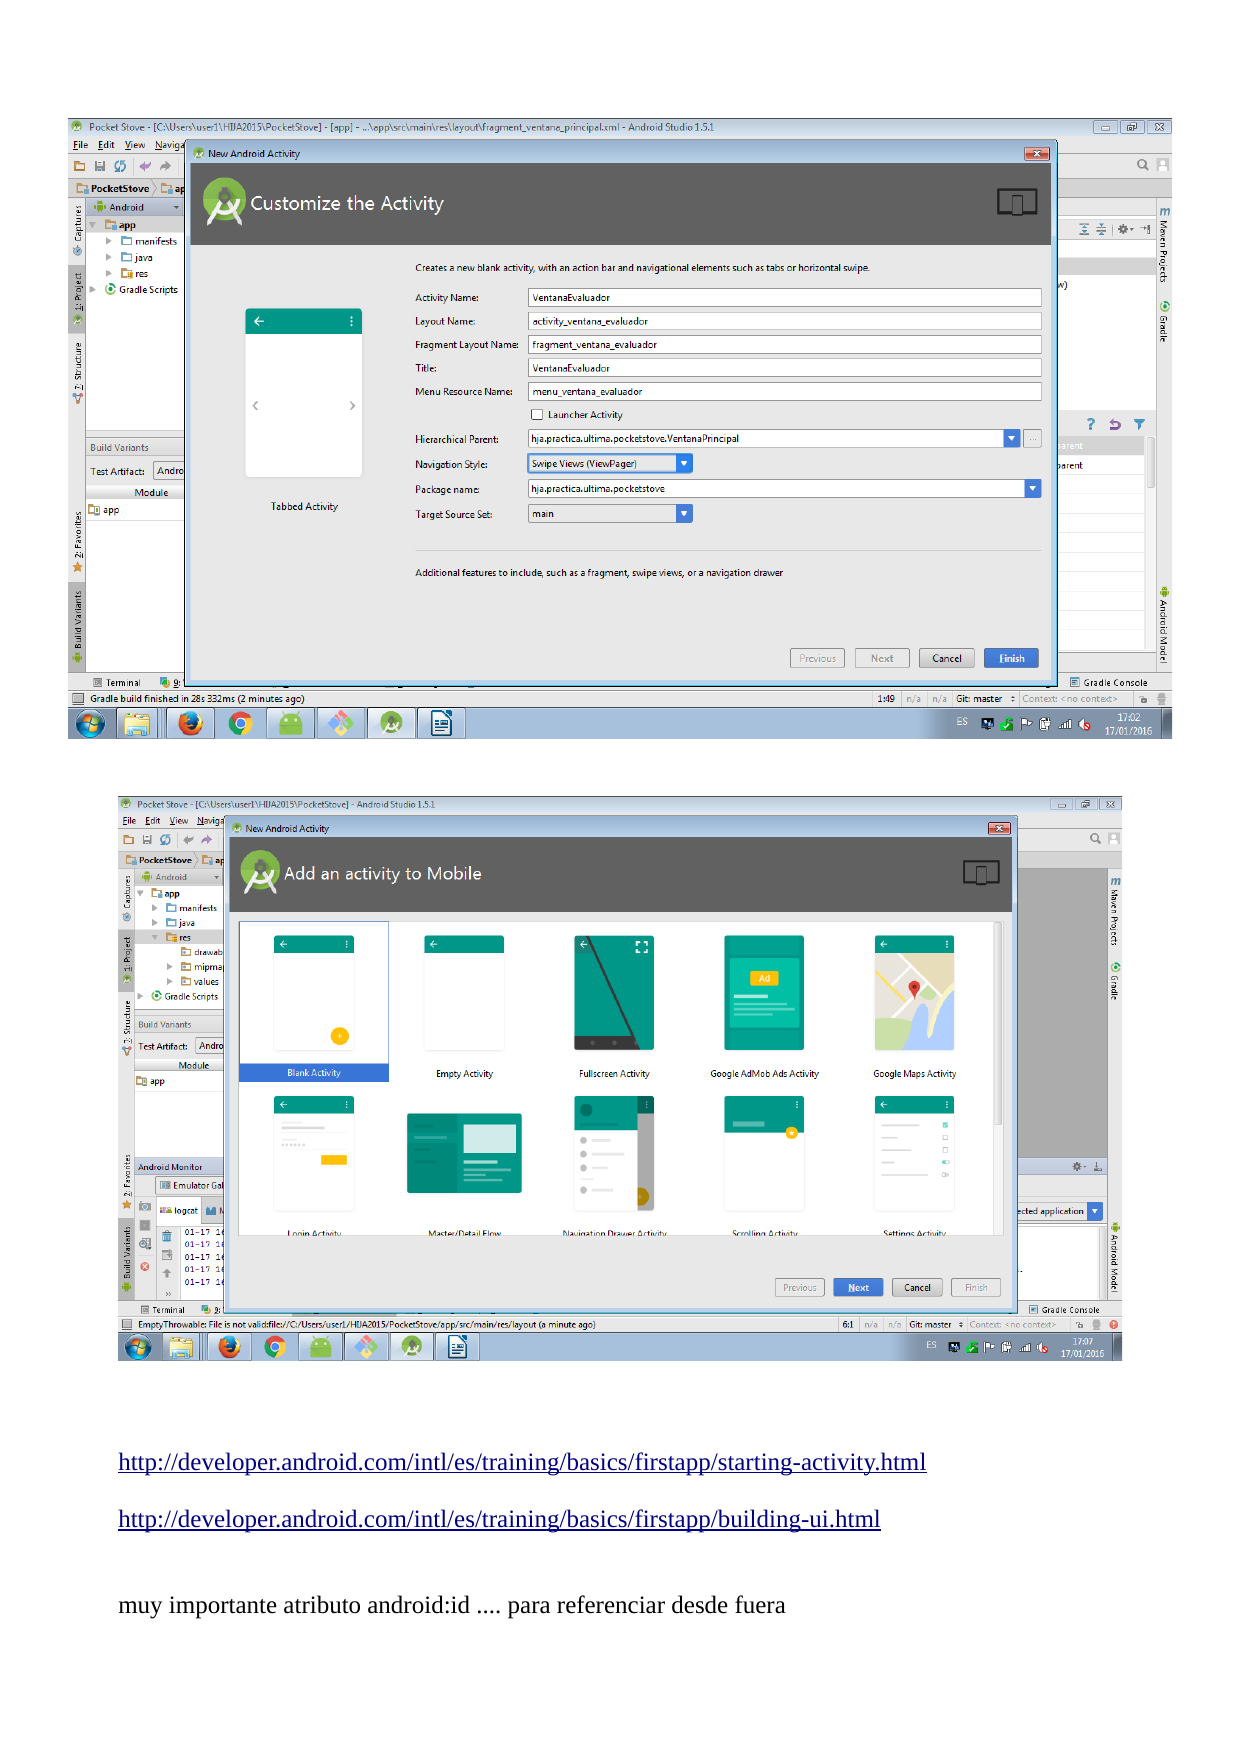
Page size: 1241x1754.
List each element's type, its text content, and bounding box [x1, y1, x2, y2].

picture [118, 796, 1123, 1361]
text http://developer.android.com/intl/es/training/basics/firstapp/building-ui.html [118, 1504, 1122, 1533]
text http://developer.android.com/intl/es/training/basics/firstapp/starting-activity.html [118, 1447, 1122, 1476]
text muy importante atributo android:id .... para referenciar desde fuera [118, 1591, 1122, 1619]
picture [68, 118, 1173, 739]
